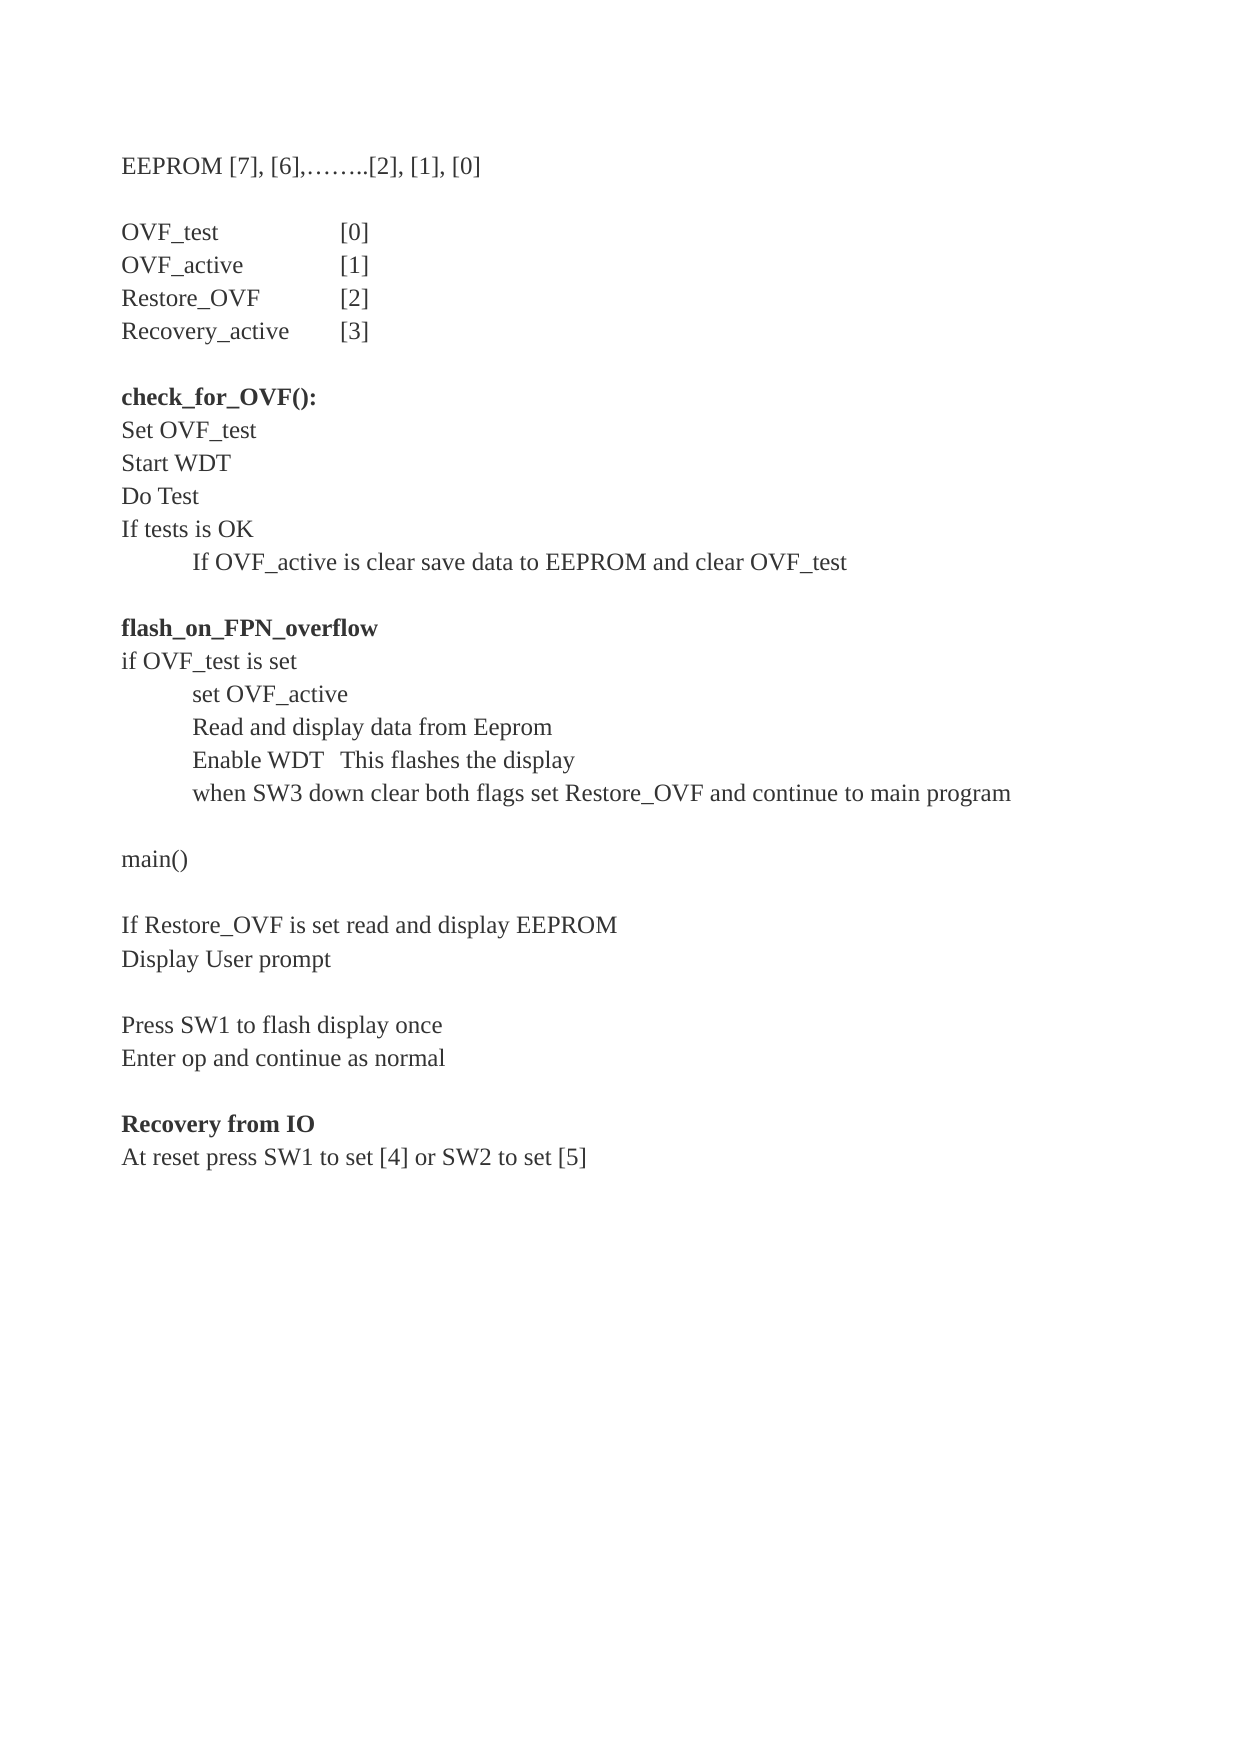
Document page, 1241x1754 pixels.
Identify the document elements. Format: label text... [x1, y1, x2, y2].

text when SW3 down clear both flags set Restore_OVF and continue to main program [119, 778, 1122, 807]
text Enable WDT This flashes the display [119, 746, 1122, 774]
text If OVF_active is clear save data to EEPROM and clear OVF_test [119, 547, 1122, 576]
text Recovery_active [3] [119, 316, 1122, 345]
text Set OVF_test [119, 415, 1122, 444]
text Restore_OVF [2] [119, 283, 1122, 312]
text OVF_active [1] [119, 250, 1122, 279]
text At reset press SW1 to set [4] or SW2 to set [5] [119, 1142, 1122, 1171]
text check_for_OVF(): [119, 382, 1122, 411]
text Start WDT [119, 448, 1122, 477]
text If tests is OK [119, 514, 1122, 543]
text EEPROM [7], [6],……..[2], [1], [0] [119, 151, 1122, 180]
text Display User prompt [119, 944, 1122, 972]
text Read and display data from Eeprom [119, 712, 1122, 741]
text OVF_test [0] [119, 217, 1122, 246]
text main() [119, 844, 1122, 873]
text Recovery from IO [119, 1109, 1122, 1137]
text Do Test [119, 481, 1122, 510]
text if OVF_test is set [119, 646, 1122, 675]
text Press SW1 to flash display once [119, 1010, 1122, 1038]
text Enter op and continue as normal [119, 1043, 1122, 1071]
text set OVF_active [119, 679, 1122, 708]
text flash_on_FPN_overflow [119, 613, 1122, 642]
text If Restore_OVF is set read and display EEPROM [119, 911, 1122, 939]
